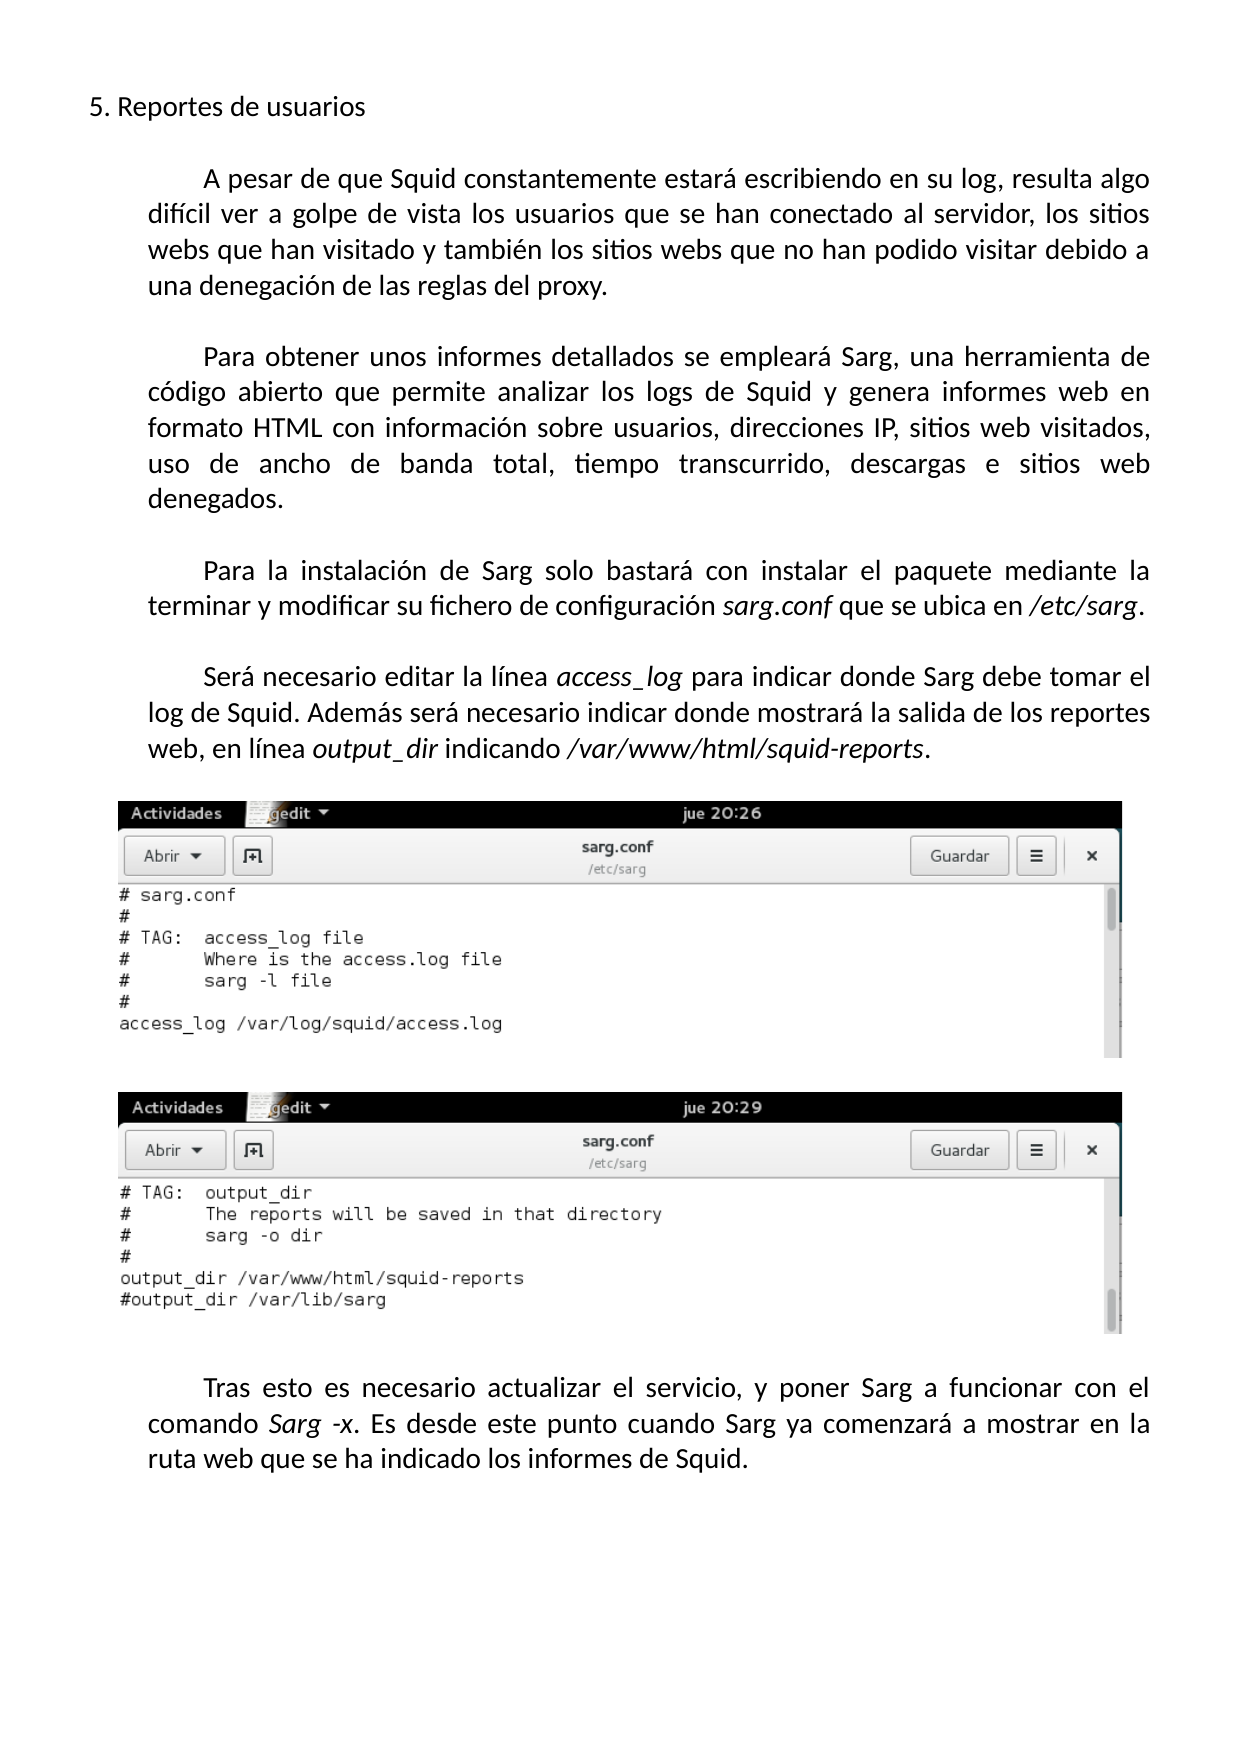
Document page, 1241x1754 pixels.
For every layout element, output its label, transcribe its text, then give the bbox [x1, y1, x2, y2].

picture [118, 801, 1123, 1058]
text 5. Reportes de usuarios [88, 88, 1152, 124]
text A pesar de que Squid constantemente estará escribiendo en su log, resulta algo difícil ver a golpe de vista los usuarios que se han conectado al servidor, los sitios webs que han visitado y también los sitios webs que no han podido visitar debido a una denegación de las reglas del proxy. [148, 160, 1152, 302]
text Para obtener unos informes detallados se empleará Sarg, una herramienta de código abierto que permite analizar los logs de Squid y genera informes web en formato HTML con información sobre usuarios, direcciones IP, sitios web visitados, uso de ancho de banda total, tiempo transcurrido, descargas e sitios web denegados. [148, 338, 1152, 516]
picture [118, 1092, 1123, 1334]
text Será necesario editar la línea access_log para indicar donde Sarg debe tomar el log de Squid. Además será necesario indicar donde mostrará la salida de los reportes web, en línea output_dir indicando /var/www/html/squid-reports. [148, 658, 1152, 765]
text Para la instalación de Sarg solo bastará con instalar el paquete mediante la terminar y modificar su fichero de configuración sarg.conf que se ubica en /etc/sarg. [148, 552, 1152, 623]
text Tras esto es necesario actualizar el servicio, y poner Sarg a funcionar con el comando Sarg -x. Es desde este punto cuando Sarg ya comenzará a mostrar en la ruta web que se ha indicado los informes de Squid. [148, 1369, 1152, 1476]
